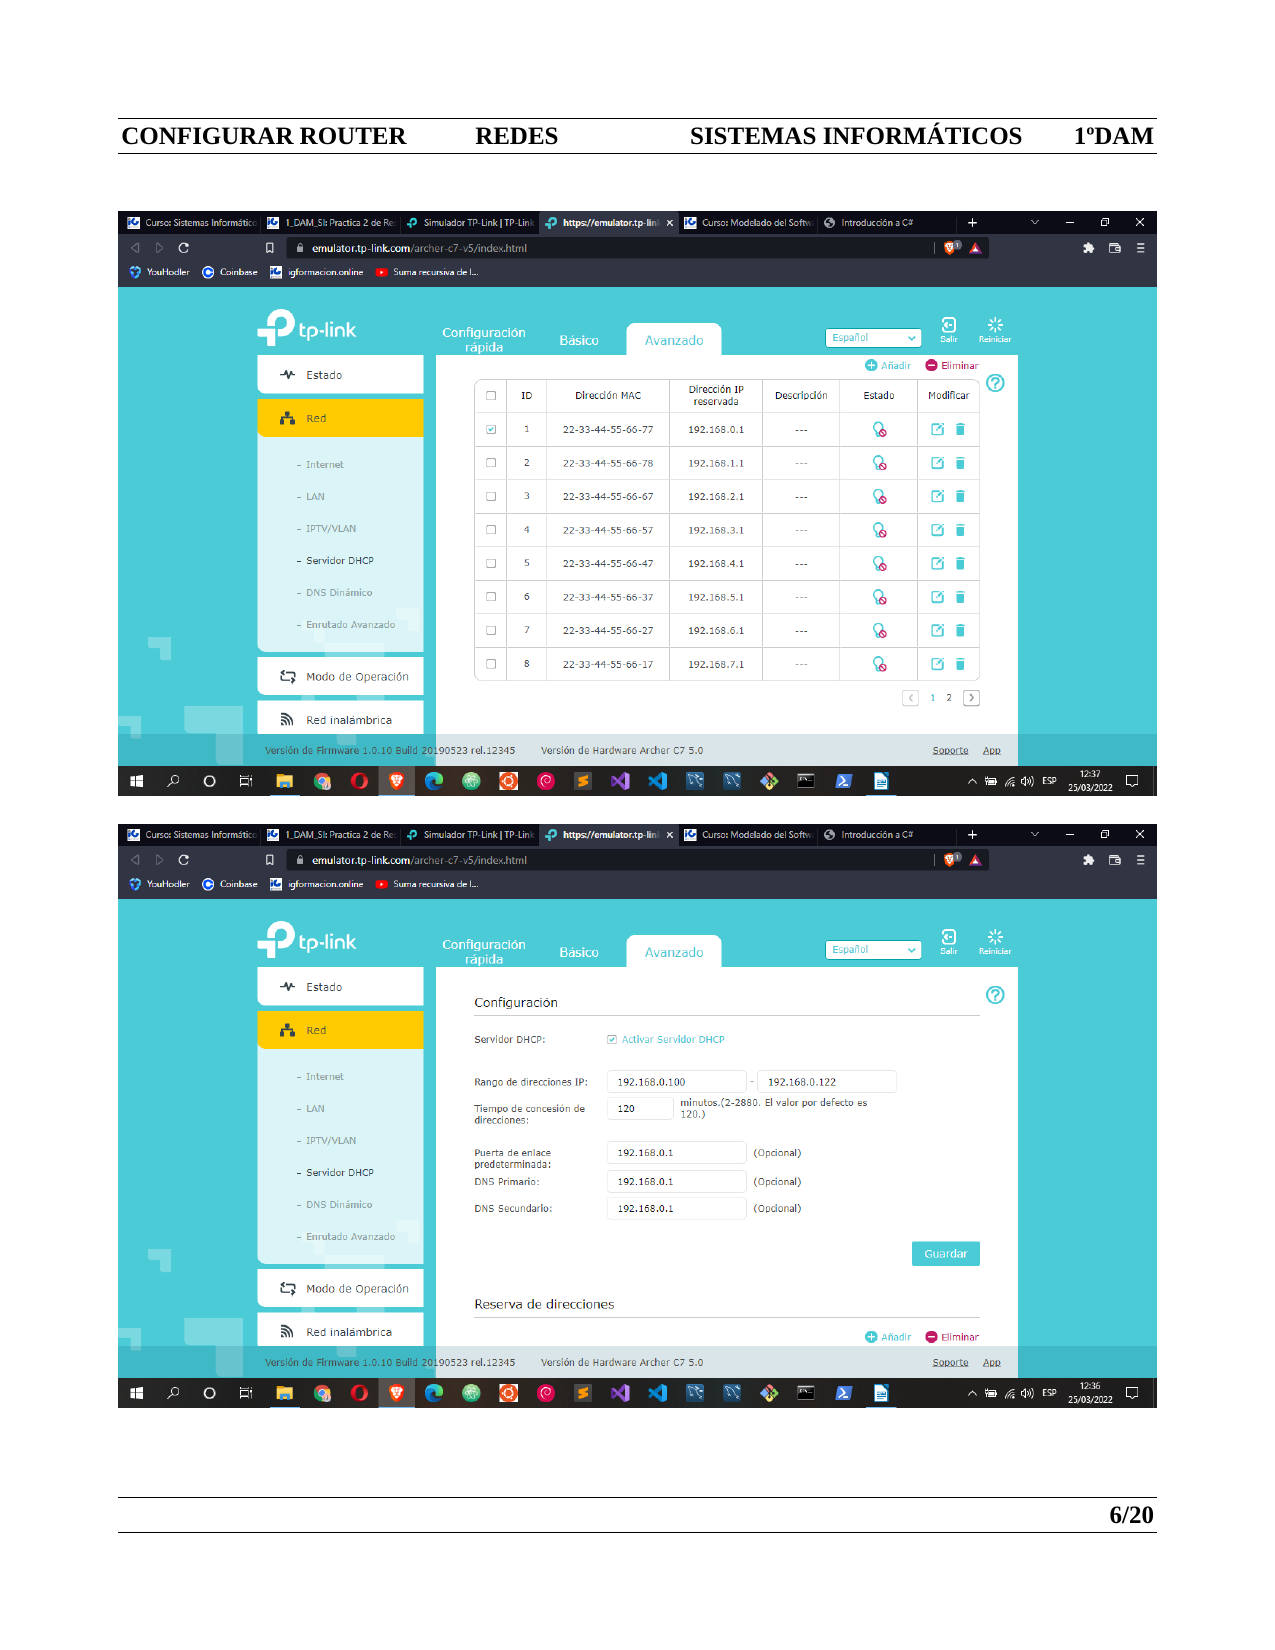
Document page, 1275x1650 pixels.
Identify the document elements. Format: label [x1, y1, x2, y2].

picture [118, 211, 1157, 796]
picture [118, 824, 1157, 1408]
